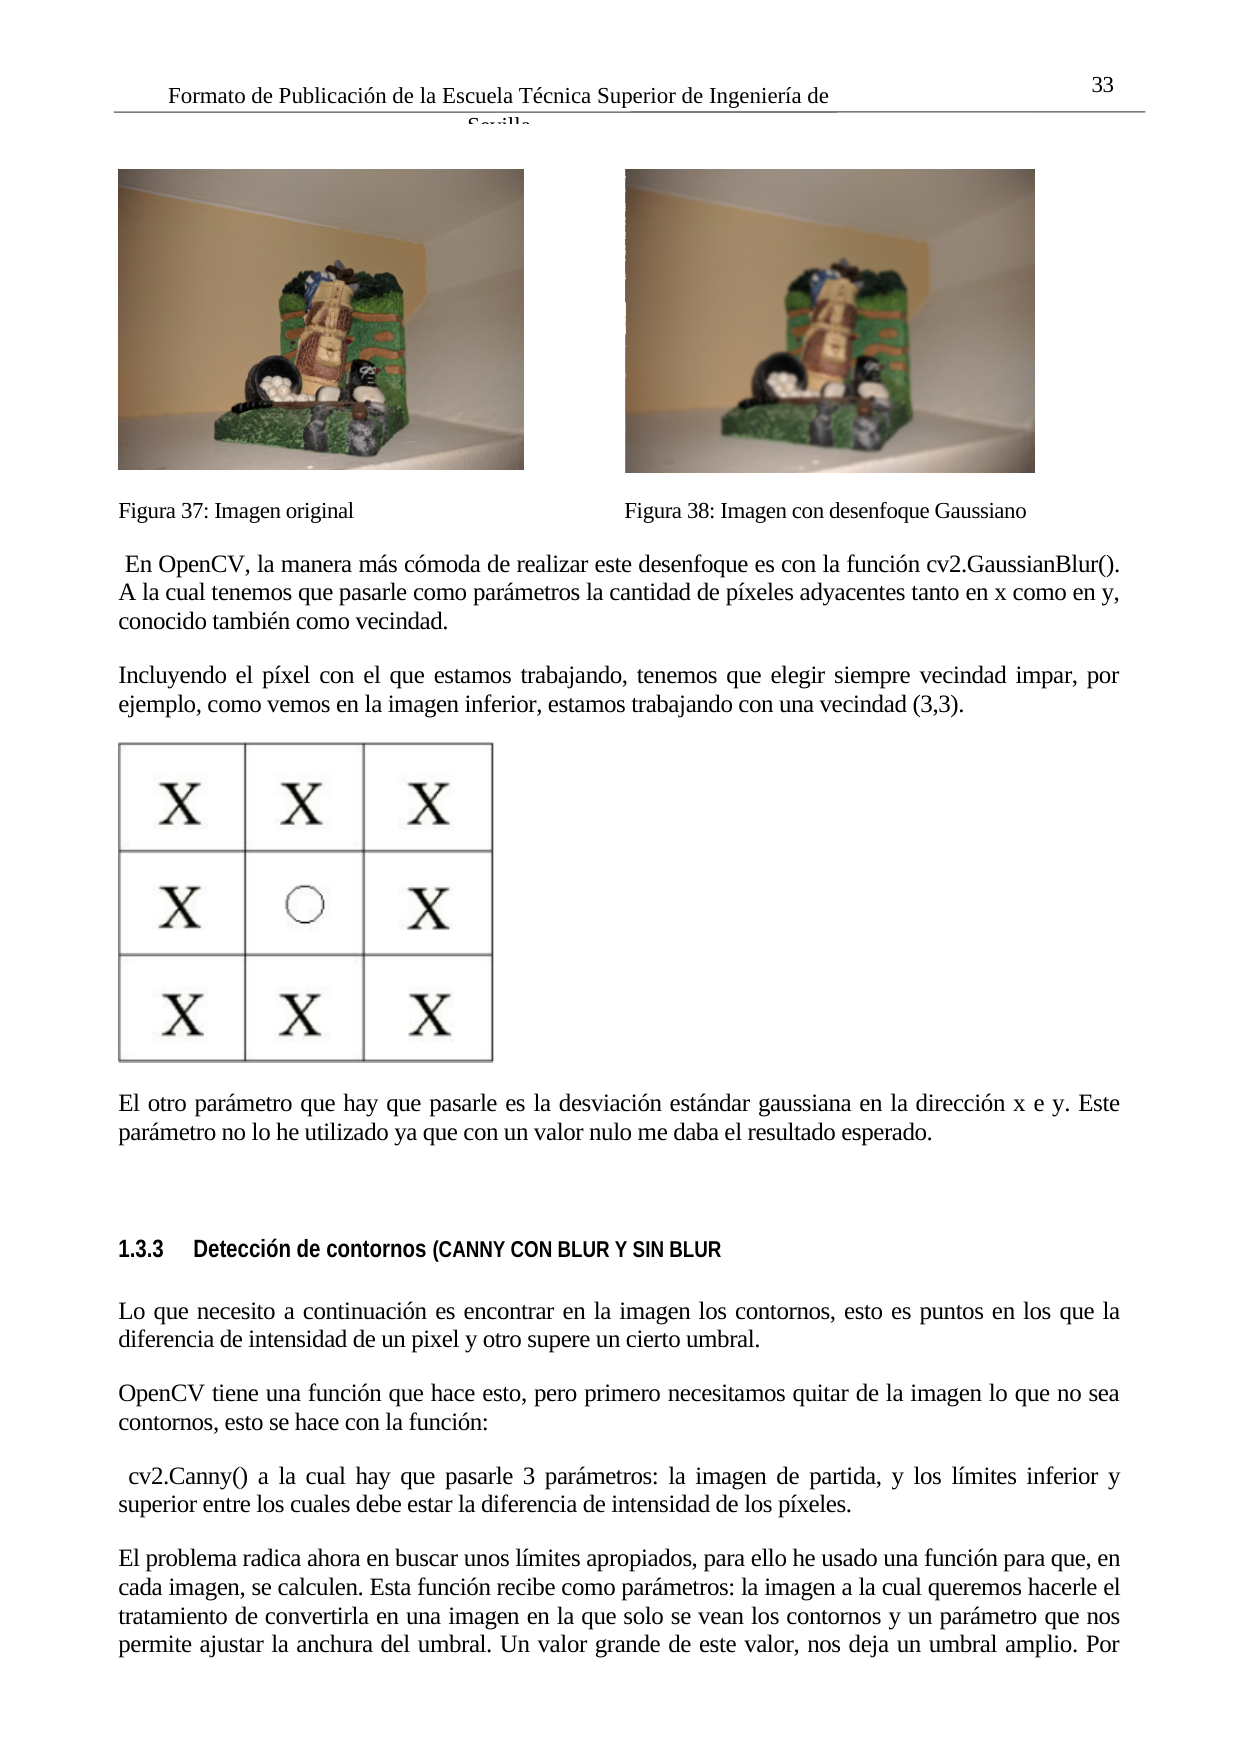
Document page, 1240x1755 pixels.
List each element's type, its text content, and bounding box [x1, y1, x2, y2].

text El otro parámetro que hay que pasarle es la desviación estándar gaussiana en la dirección x e y. Este parámetro no lo he utilizado ya que con un valor nulo me daba el resultado esperado. [118, 1088, 1121, 1145]
subtitle Detección de contornos (CANNY CON BLUR Y SIN BLUR [118, 1234, 1121, 1262]
text El problema radica ahora en buscar unos límites apropiados, para ello he usado una función para que, en cada imagen, se calculen. Esta función recibe como parámetros: la imagen a la cual queremos hacerle el tratamiento de convertirla en una imagen en la que solo se vean los contornos y un parámetro que nos permite ajustar la anchura del umbral. Un valor grande de este valor, nos deja un umbral amplio. Por [118, 1543, 1121, 1658]
text Figura 37: Imagen original Figura 38: Imagen con desenfoque Gaussiano [118, 497, 1121, 524]
text En OpenCV, la manera más cómoda de realizar este desenfoque es con la función cv2.GaussianBlur(). A la cual tenemos que pasarle como parámetros la cantidad de píxeles adyacentes tanto en x como en y, conocido también como vecindad. [118, 549, 1121, 635]
text cv2.Canny() a la cual hay que pasarle 3 parámetros: la imagen de partida, y los límites inferior y superior entre los cuales debe estar la diferencia de intensidad de los píxeles. [118, 1461, 1121, 1518]
text Lo que necesito a continuación es encontrar en la imagen los contornos, esto es puntos en los que la diferencia de intensidad de un pixel y otro supere un cierto umbral. [118, 1296, 1121, 1353]
text OpenCV tiene una función que hace esto, pero primero necesitamos quitar de la imagen lo que no sea contornos, esto se hace con la función: [118, 1378, 1121, 1436]
text Incluyendo el píxel con el que estamos trabajando, tenemos que elegir siempre vecindad impar, por ejemplo, como vemos en la imagen inferior, estamos trabajando con una vecindad (3,3). [118, 660, 1121, 717]
